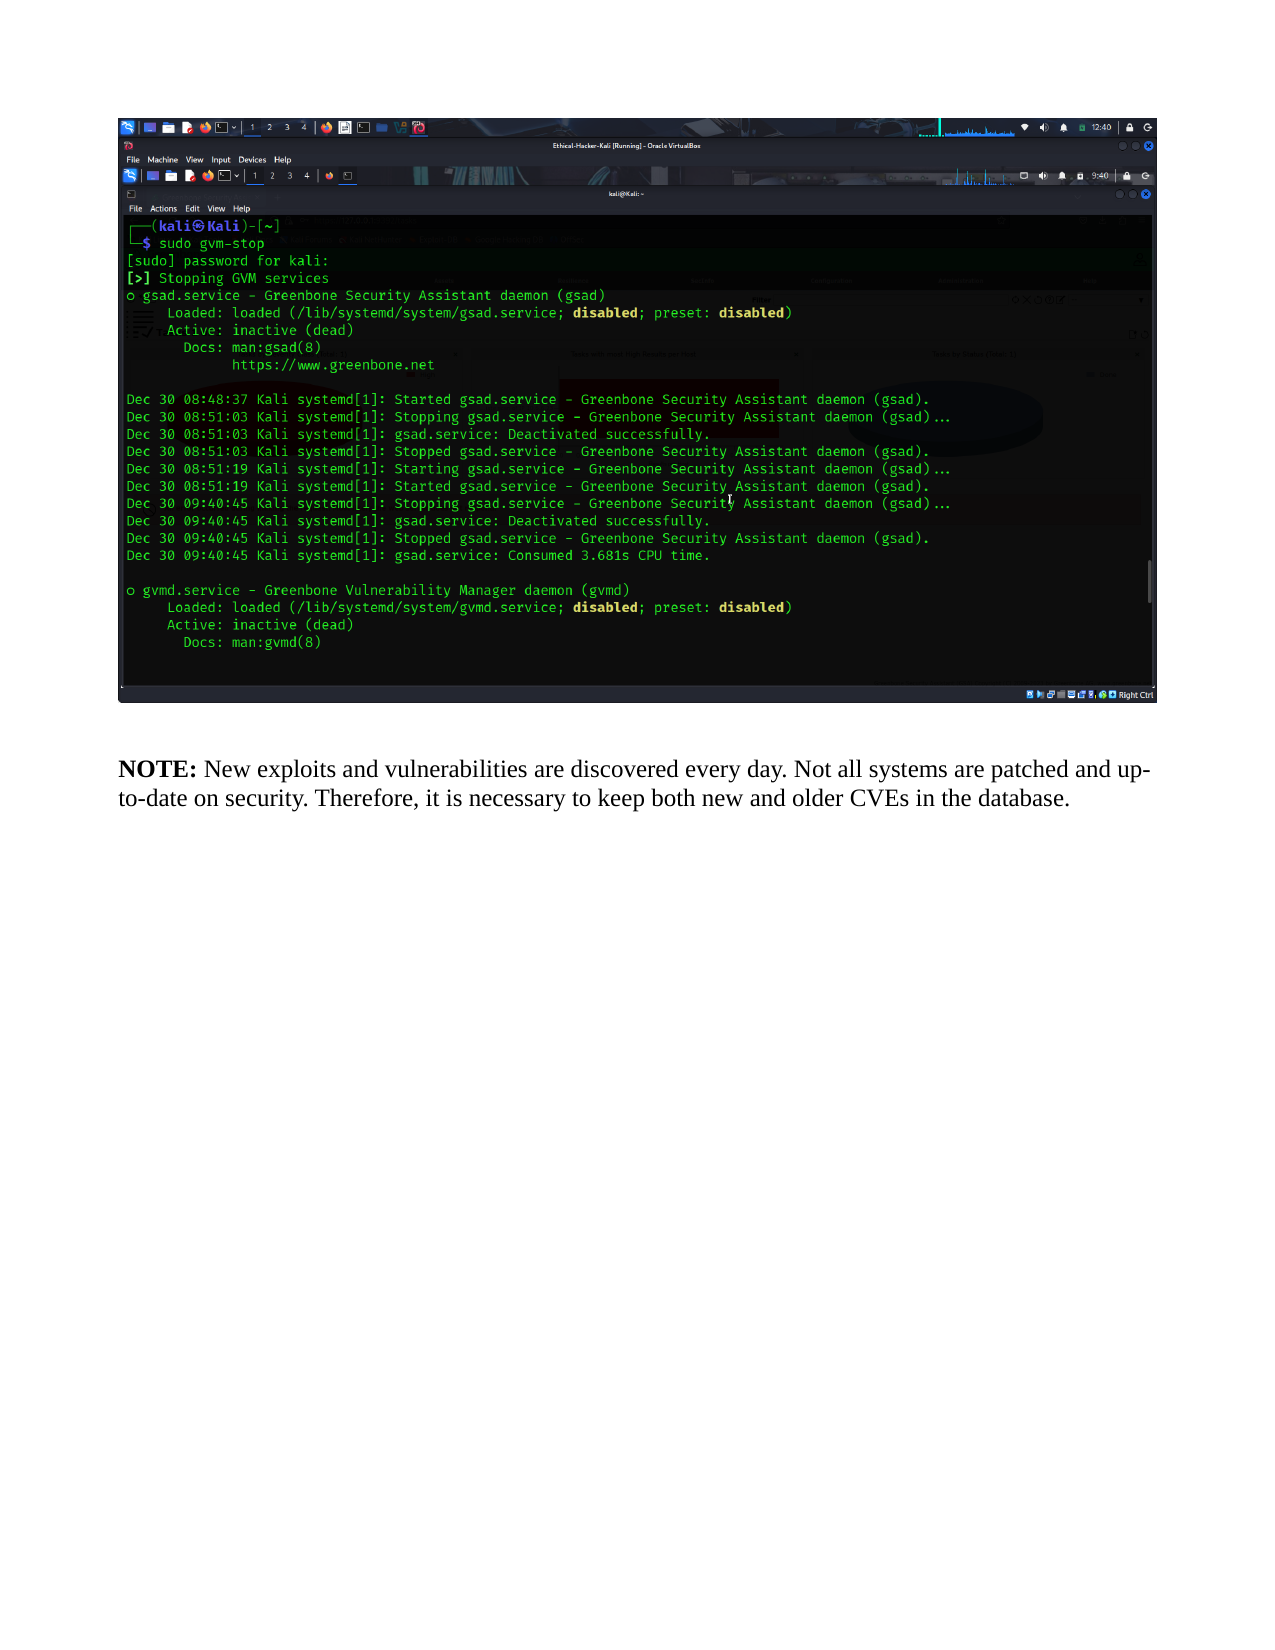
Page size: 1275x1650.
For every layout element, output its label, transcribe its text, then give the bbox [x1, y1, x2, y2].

picture [118, 118, 1157, 703]
text NOTE: New exploits and vulnerabilities are discovered every day. Not all systems are patched and up-to-date on security. Therefore, it is necessary to keep both new and older CVEs in the database. [118, 754, 1157, 812]
